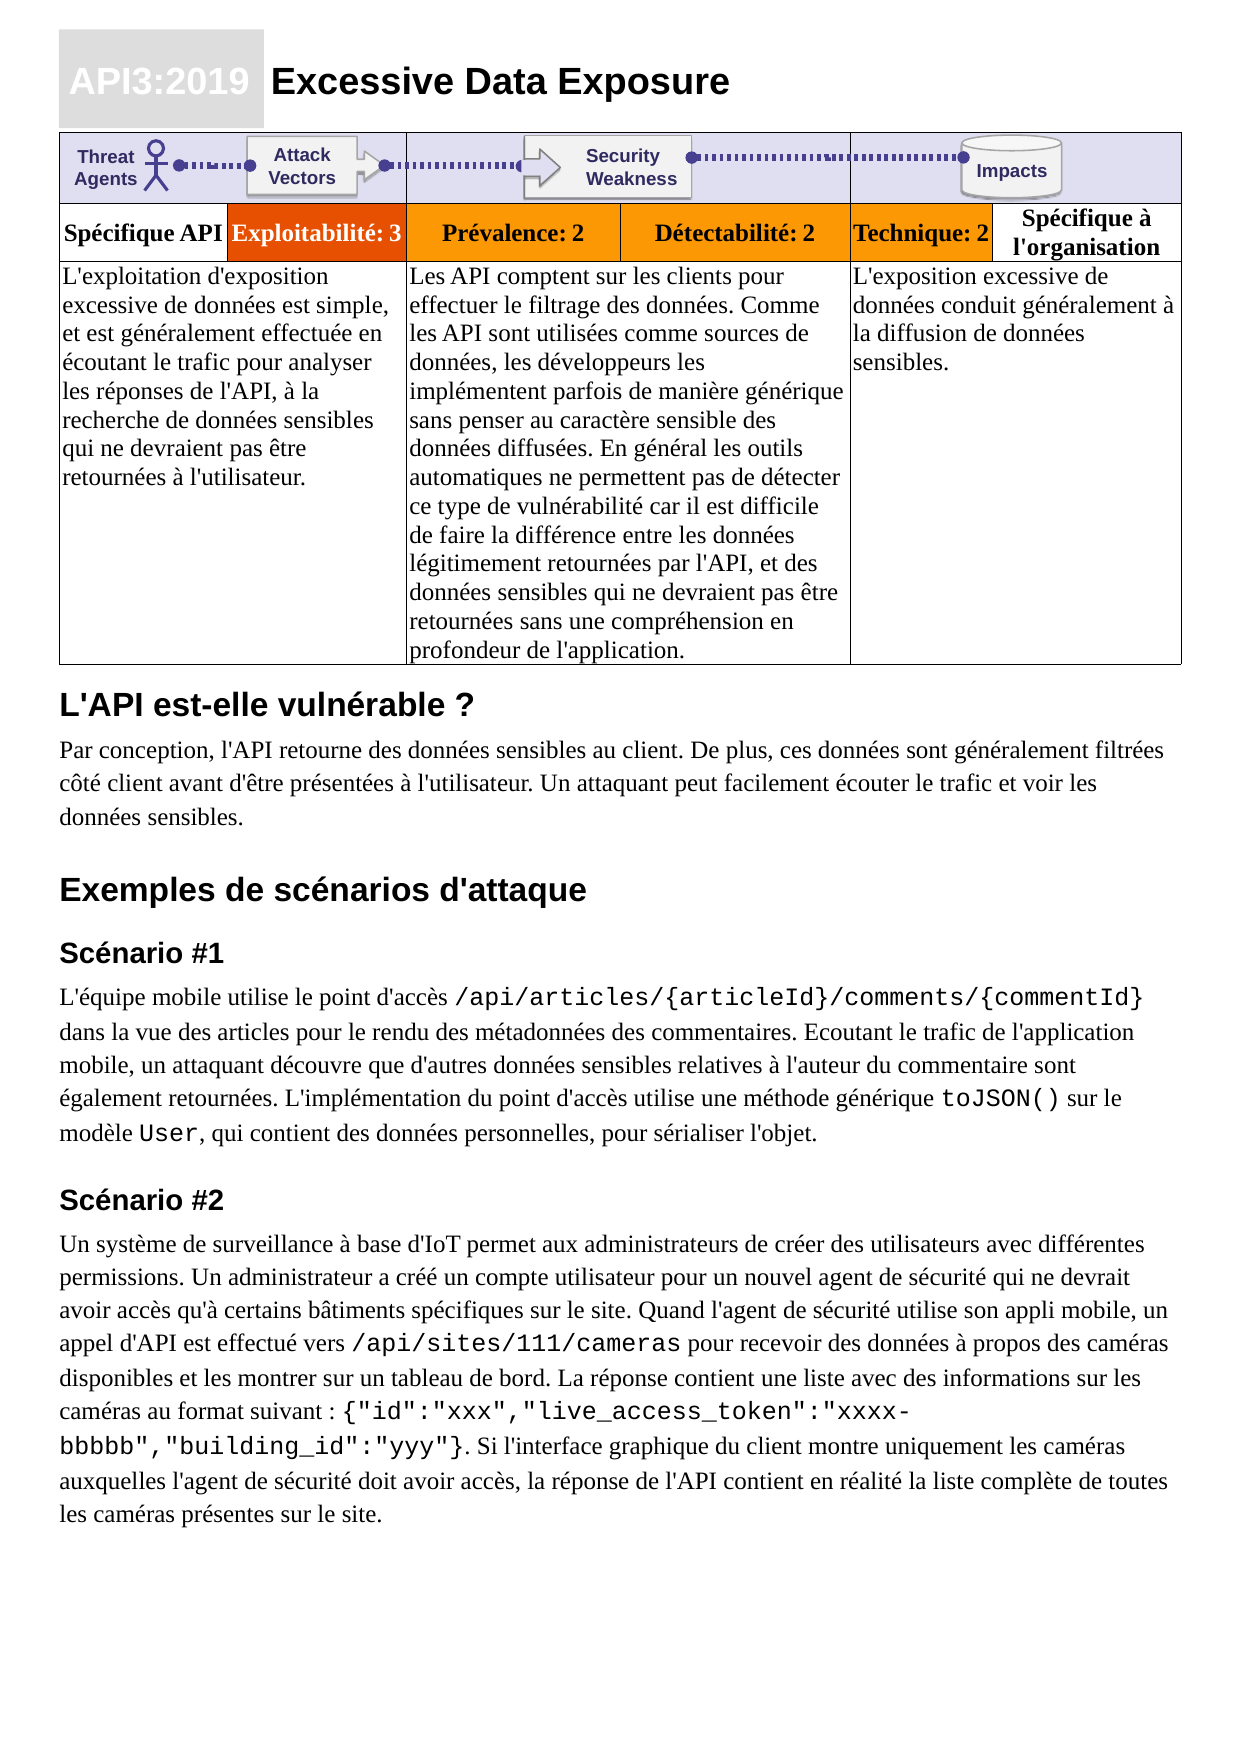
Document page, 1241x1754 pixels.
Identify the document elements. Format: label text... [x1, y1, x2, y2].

subtitle Scénario #2 [59, 1183, 1181, 1217]
subtitle Exemples de scénarios d'attaque [59, 870, 1181, 909]
table_cell Détectabilité: 2 [621, 204, 850, 261]
table_header [227, 133, 406, 203]
table_cell L'exploitation d'exposition excessive de données est simple, et est généralement effectuée en écoutant le trafic pour analyser les réponses de l'API, à la recherche de données sensibles qui ne devraient pas être retournées à l'utilisateur. [60, 262, 406, 663]
table_cell L'exposition excessive de données conduit généralement à la diffusion de données sensibles. [851, 262, 1181, 663]
text Un système de surveillance à base d'IoT permet aux administrateurs de créer des utilisateurs avec différentes permissions. Un administrateur a créé un compte utilisateur pour un nouvel agent de sécurité qui ne devrait avoir accès qu'à certains bâtiments spécifiques sur le site. Quand l'agent de sécurité utilise son appli mobile, un appel d'API est effectué vers /api/sites/111/cameras pour recevoir des données à propos des caméras disponibles et les montrer sur un tableau de bord. La réponse contient une liste avec des informations sur les caméras au format suivant : {"id":"xxx","live_access_token":"xxxx-bbbbb","building_id":"yyy"}. Si l'interface graphique du client montre uniquement les caméras auxquelles l'agent de sécurité doit avoir accès, la réponse de l'API contient en réalité la liste complète de toutes les caméras présentes sur le site. [59, 1229, 1181, 1528]
table_header [851, 133, 992, 203]
table_header [60, 133, 227, 203]
table_cell Spécifique API [60, 204, 227, 261]
table_cell Prévalence: 2 [407, 204, 620, 261]
text L'équipe mobile utilise le point d'accès /api/articles/{articleId}/comments/{commentId} dans la vue des articles pour le rendu des métadonnées des commentaires. Ecoutant le trafic de l'application mobile, un attaquant découvre que d'autres données sensibles relatives à l'auteur du commentaire sont également retournées. L'implémentation du point d'accès utilise une méthode générique toJSON() sur le modèle User, qui contient des données personnelles, pour sérialiser l'objet. [59, 982, 1181, 1149]
subtitle L'API est-elle vulnérable ? [59, 684, 1181, 723]
table_header [620, 133, 850, 203]
text Par conception, l'API retourne des données sensibles au client. De plus, ces données sont généralement filtrées côté client avant d'être présentées à l'utilisateur. Un attaquant peut facilement écouter le trafic et voir les données sensibles. [59, 736, 1181, 830]
table_cell Les API comptent sur les clients pour effectuer le filtrage des données. Comme les API sont utilisées comme sources de données, les développeurs les implémentent parfois de manière générique sans penser au caractère sensible des données diffusées. En général les outils automatiques ne permettent pas de détecter ce type de vulnérabilité car il est difficile de faire la différence entre les données légitimement retournées par l'API, et des données sensibles qui ne devraient pas être retournées sans une compréhension en profondeur de l'application. [407, 262, 850, 663]
subtitle Scénario #1 [59, 936, 1181, 969]
table_header [992, 133, 1181, 203]
table_cell Spécifique à l'organisation [993, 204, 1181, 261]
table_cell Technique: 2 [851, 204, 992, 261]
table_cell Exploitabilité: 3 [228, 204, 406, 261]
table_header [407, 133, 620, 203]
